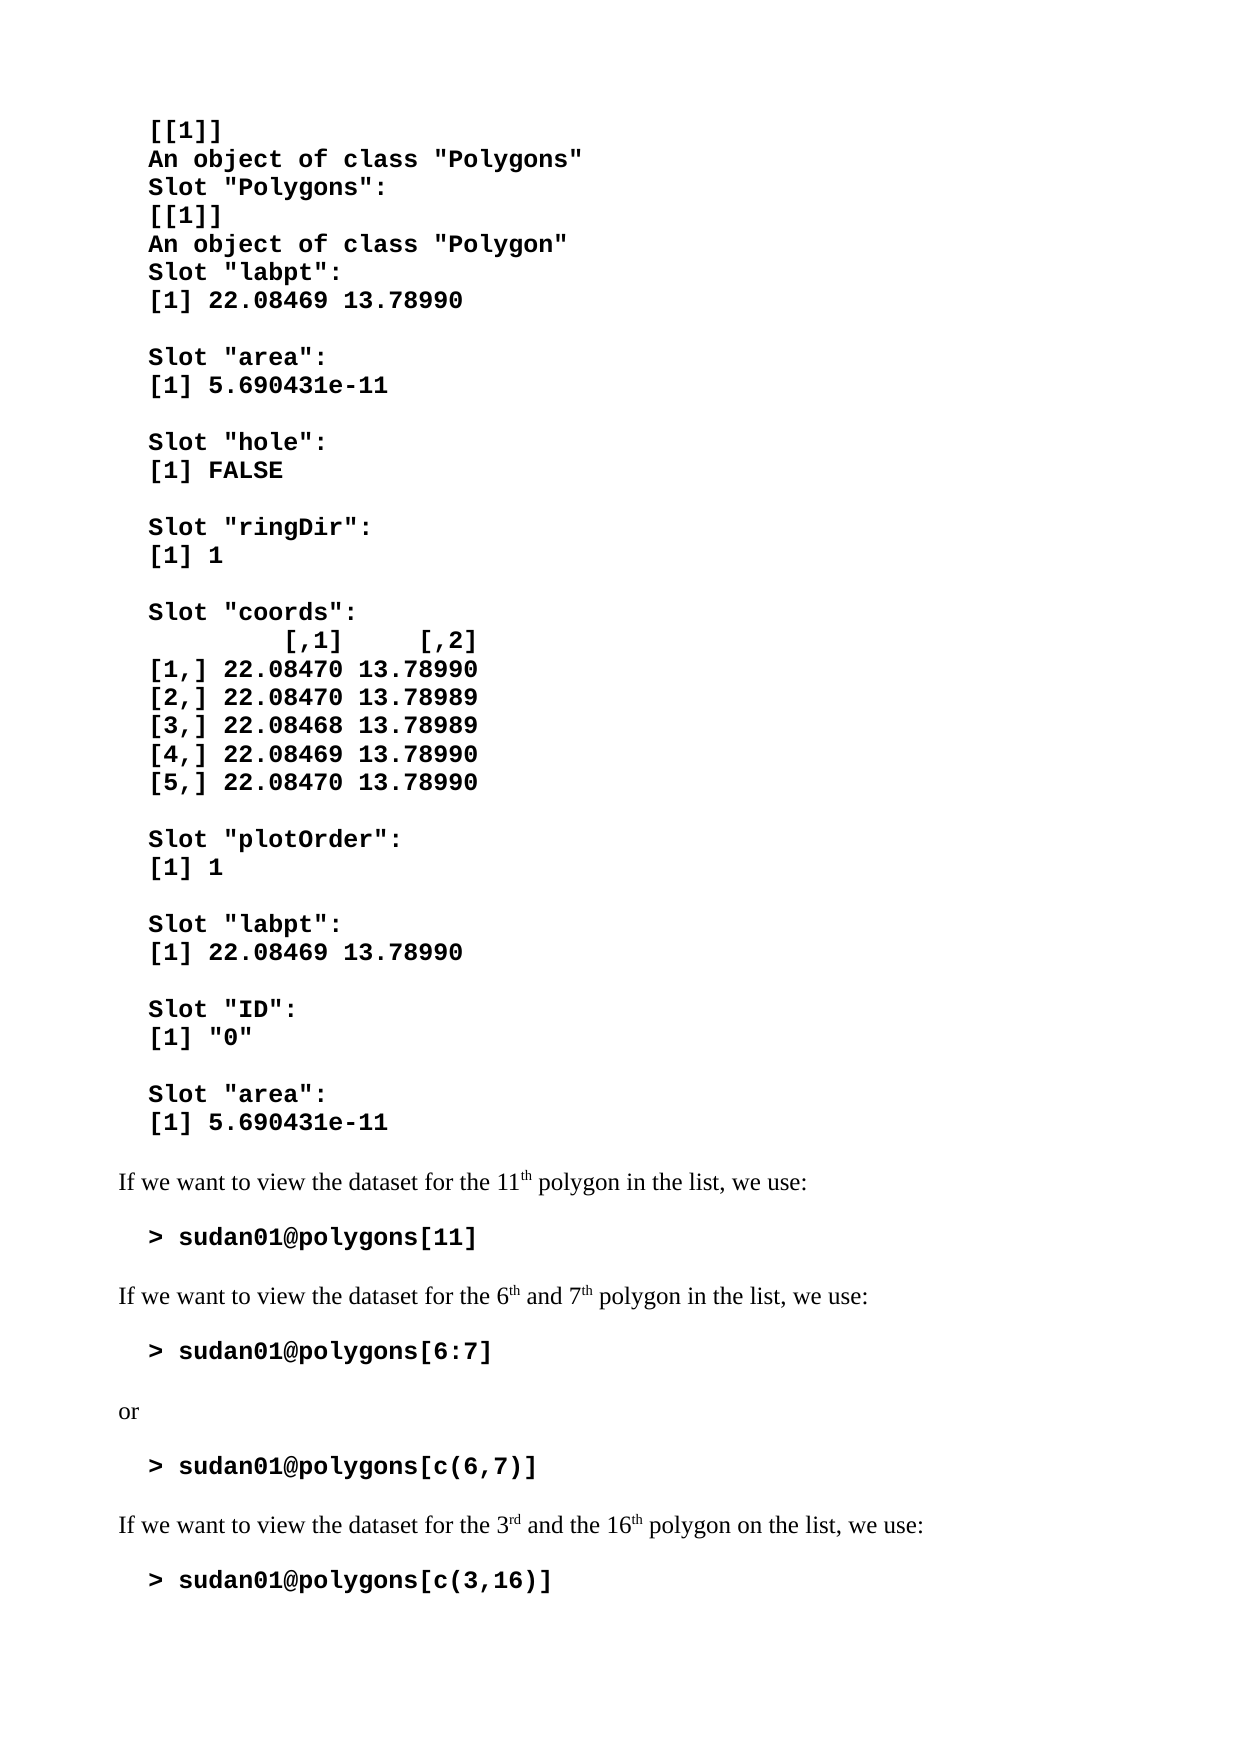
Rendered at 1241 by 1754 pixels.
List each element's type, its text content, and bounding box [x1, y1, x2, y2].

text [1] 5.690431e-11 [118, 373, 1122, 401]
text Slot "labpt": [118, 260, 1122, 288]
text > sudan01@polygons[c(3,16)] [118, 1568, 1122, 1596]
text [,1] [,2] [118, 628, 1122, 656]
text [[1]] [118, 203, 1122, 231]
text Slot "coords": [118, 600, 1122, 628]
text > sudan01@polygons[11] [118, 1224, 1122, 1253]
text [4,] 22.08469 13.78990 [118, 741, 1122, 770]
text Slot "ringDir": [118, 515, 1122, 543]
text An object of class "Polygon" [118, 231, 1122, 260]
text Slot "labpt": [118, 911, 1122, 940]
text [1] 22.08469 13.78990 [118, 940, 1122, 968]
text [1] "0" [118, 1025, 1122, 1053]
text [1] 22.08469 13.78990 [118, 288, 1122, 316]
text Slot "area": [118, 345, 1122, 373]
text Slot "plotOrder": [118, 826, 1122, 855]
text An object of class "Polygons" [118, 146, 1122, 175]
text Slot "area": [118, 1081, 1122, 1110]
text Slot "ID": [118, 996, 1122, 1025]
text [[1]] [118, 118, 1122, 146]
text [5,] 22.08470 13.78990 [118, 770, 1122, 798]
text [2,] 22.08470 13.78989 [118, 685, 1122, 713]
text [3,] 22.08468 13.78989 [118, 713, 1122, 741]
text If we want to view the dataset for the 11th polygon in the list, we use: [118, 1167, 1122, 1196]
text If we want to view the dataset for the 3rd and the 16th polygon on the list, we use: [118, 1511, 1122, 1539]
text [1] FALSE [118, 458, 1122, 486]
text > sudan01@polygons[c(6,7)] [118, 1453, 1122, 1482]
text [1] 1 [118, 855, 1122, 883]
text Slot "hole": [118, 430, 1122, 458]
text [1] 1 [118, 543, 1122, 571]
text If we want to view the dataset for the 6th and 7th polygon in the list, we use: [118, 1281, 1122, 1310]
text Slot "Polygons": [118, 175, 1122, 203]
text > sudan01@polygons[6:7] [118, 1339, 1122, 1367]
text [1,] 22.08470 13.78990 [118, 656, 1122, 685]
text [1] 5.690431e-11 [118, 1110, 1122, 1138]
text or [118, 1396, 1122, 1425]
